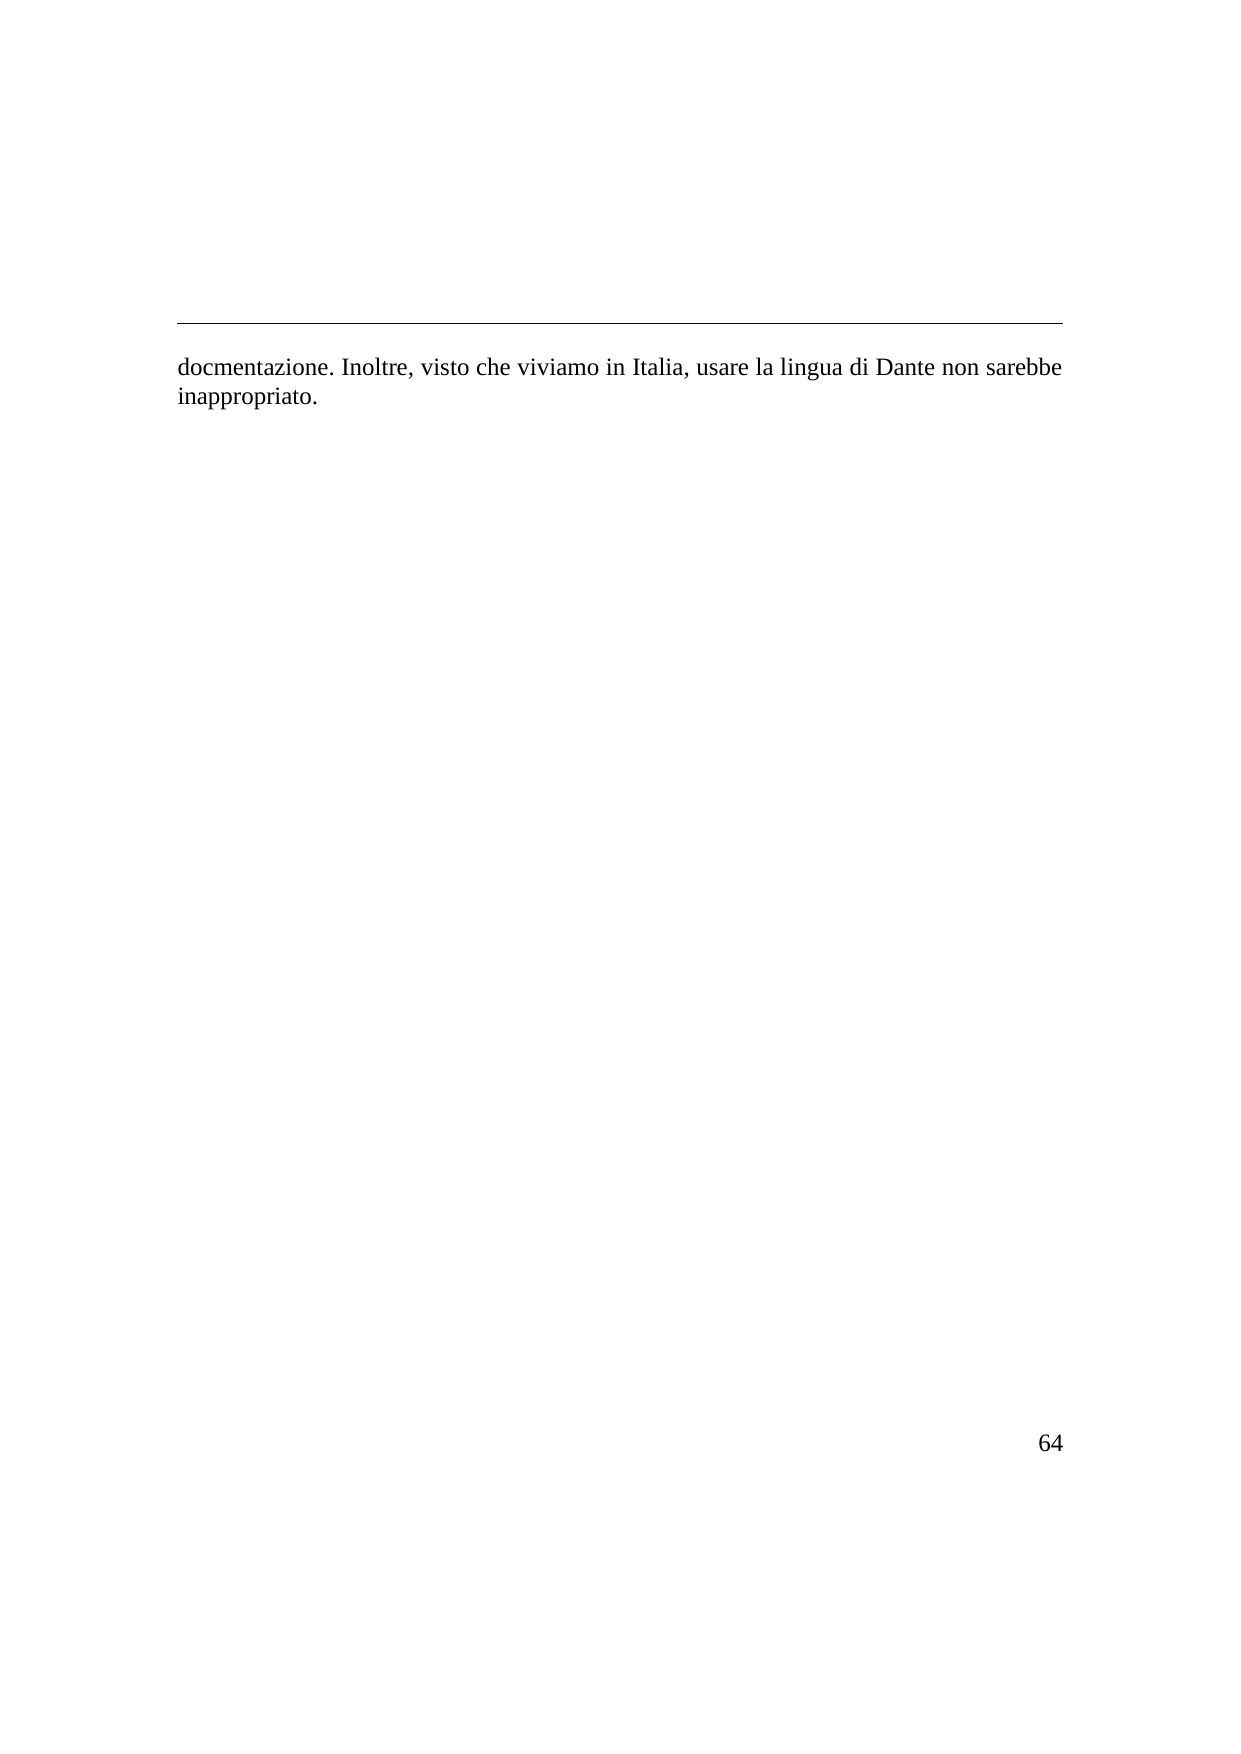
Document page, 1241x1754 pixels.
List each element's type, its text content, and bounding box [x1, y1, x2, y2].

text docmentazione. Inoltre, visto che viviamo in Italia, usare la lingua di Dante non sarebbe inappropriato. [177, 353, 1063, 410]
